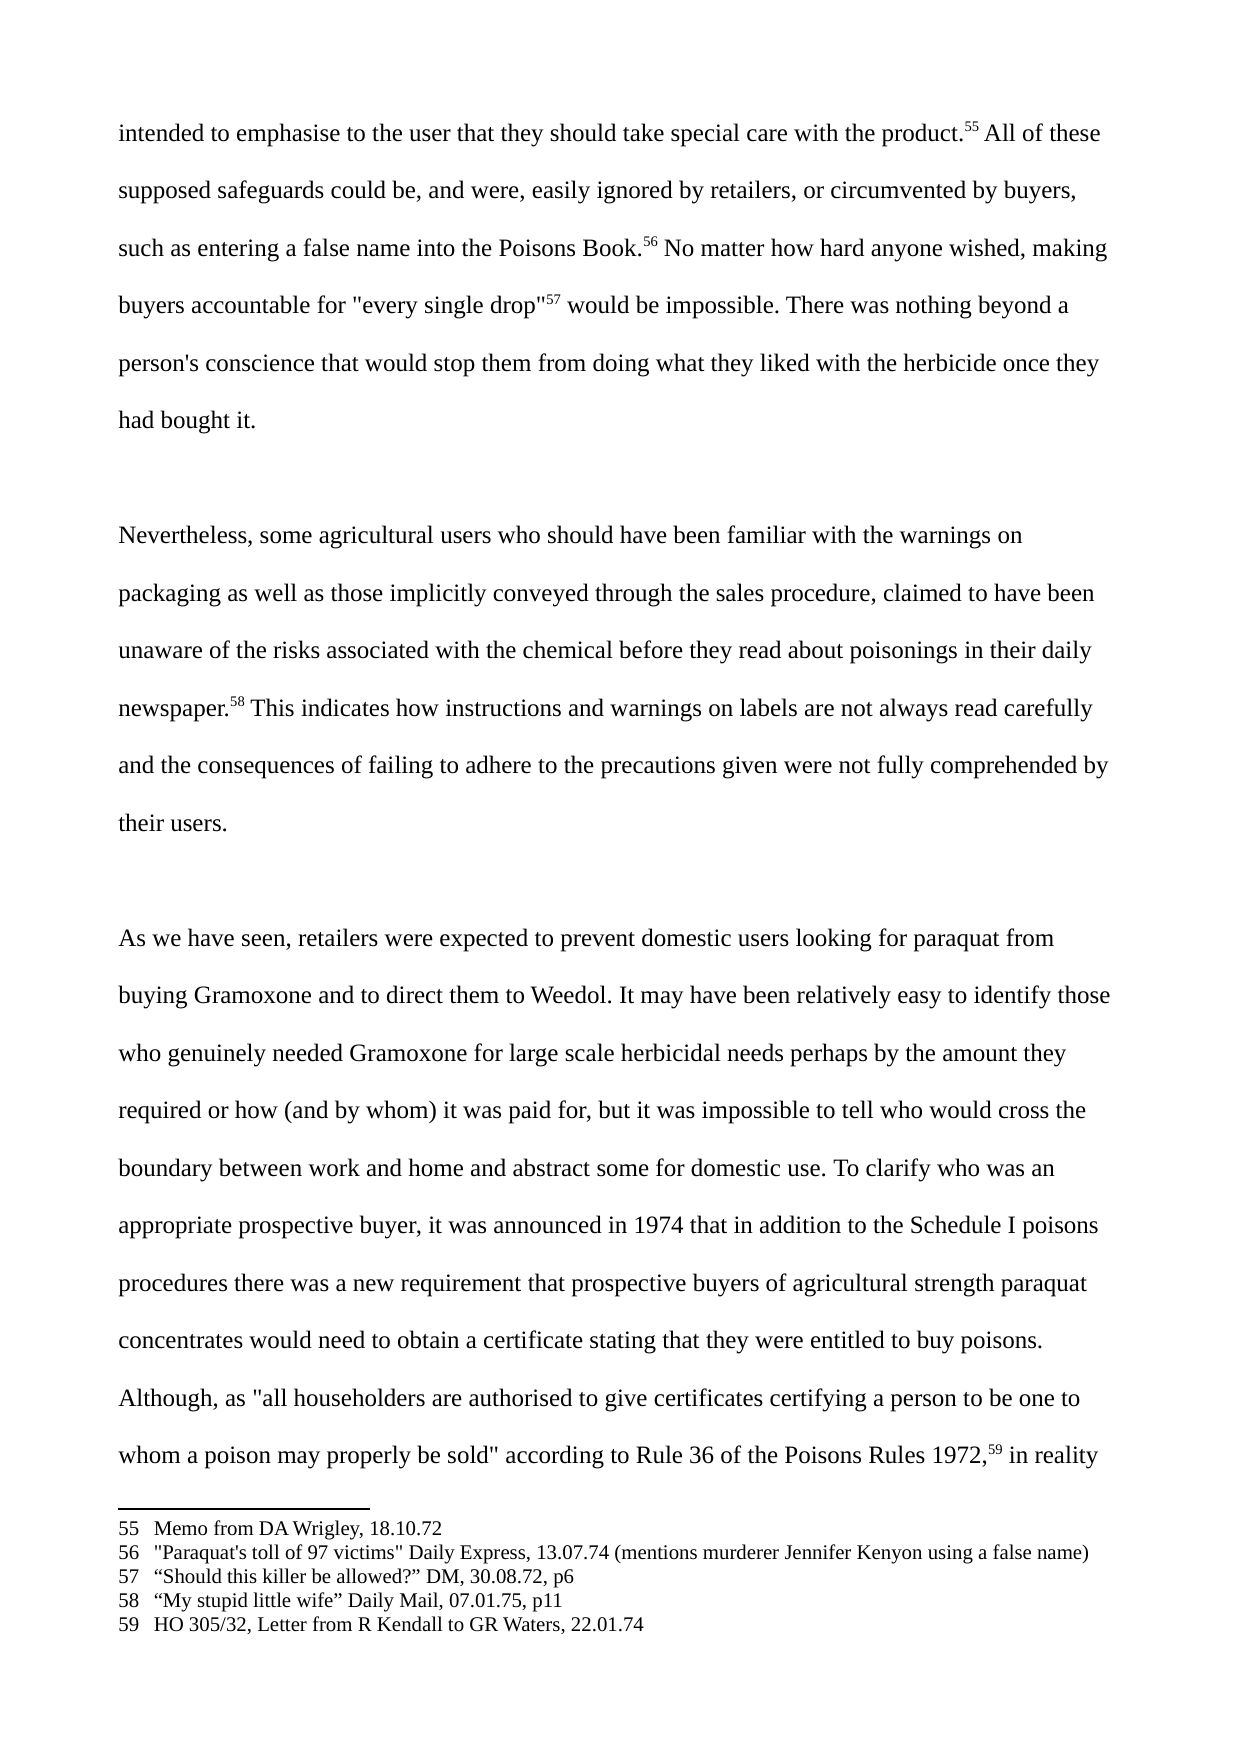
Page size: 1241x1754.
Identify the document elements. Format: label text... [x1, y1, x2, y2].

text intended to emphasise to the user that they should take special care with the product. All of these supposed safeguards could be, and were, easily ignored by retailers, or circumvented by buyers, such as entering a false name into the Poisons Book. No matter how hard anyone wished, making buyers accountable for "every single drop" would be impossible. There was nothing beyond a person's conscience that would stop them from doing what they liked with the herbicide once they had bought it. [118, 118, 1122, 434]
text "Paraquat's toll of 97 victims" Daily Express, 13.07.74 (mentions murderer Jennifer Kenyon using a false name) [118, 1539, 1122, 1564]
text HO 305/32, Letter from R Kendall to GR Waters, 22.01.74 [118, 1612, 1122, 1636]
text As we have seen, retailers were expected to prevent domestic users looking for paraquat from buying Gramoxone and to direct them to Weedol. It may have been relatively easy to identify those who genuinely needed Gramoxone for large scale herbicidal needs perhaps by the amount they required or how (and by whom) it was paid for, but it was impossible to tell who would cross the boundary between work and home and abstract some for domestic use. To clarify who was an appropriate prospective buyer, it was announced in 1974 that in addition to the Schedule I poisons procedures there was a new requirement that prospective buyers of agricultural strength paraquat concentrates would need to obtain a certificate stating that they were entitled to buy poisons. Although, as "all householders are authorised to give certificates certifying a person to be one to whom a poison may properly be sold" according to Rule 36 of the Poisons Rules 1972, in reality this measure was only superficially stricter. How widely known this was is unclear, but it was definitely not included in the publicity heralding the change. Needless to say, this measure still did not resolve the problem of paraquat poisonings. [118, 923, 1122, 1469]
text “Should this killer be allowed?” DM, 30.08.72, p6 [118, 1564, 1122, 1588]
text Nevertheless, some agricultural users who should have been familiar with the warnings on packaging as well as those implicitly conveyed through the sales procedure, claimed to have been unaware of the risks associated with the chemical before they read about poisonings in their daily newspaper. This indicates how instructions and warnings on labels are not always read carefully and the consequences of failing to adhere to the precautions given were not fully comprehended by their users. [118, 521, 1122, 837]
text “My stupid little wife” Daily Mail, 07.01.75, p11 [118, 1588, 1122, 1612]
text Memo from DA Wrigley, 18.10.72 [118, 1516, 1122, 1539]
